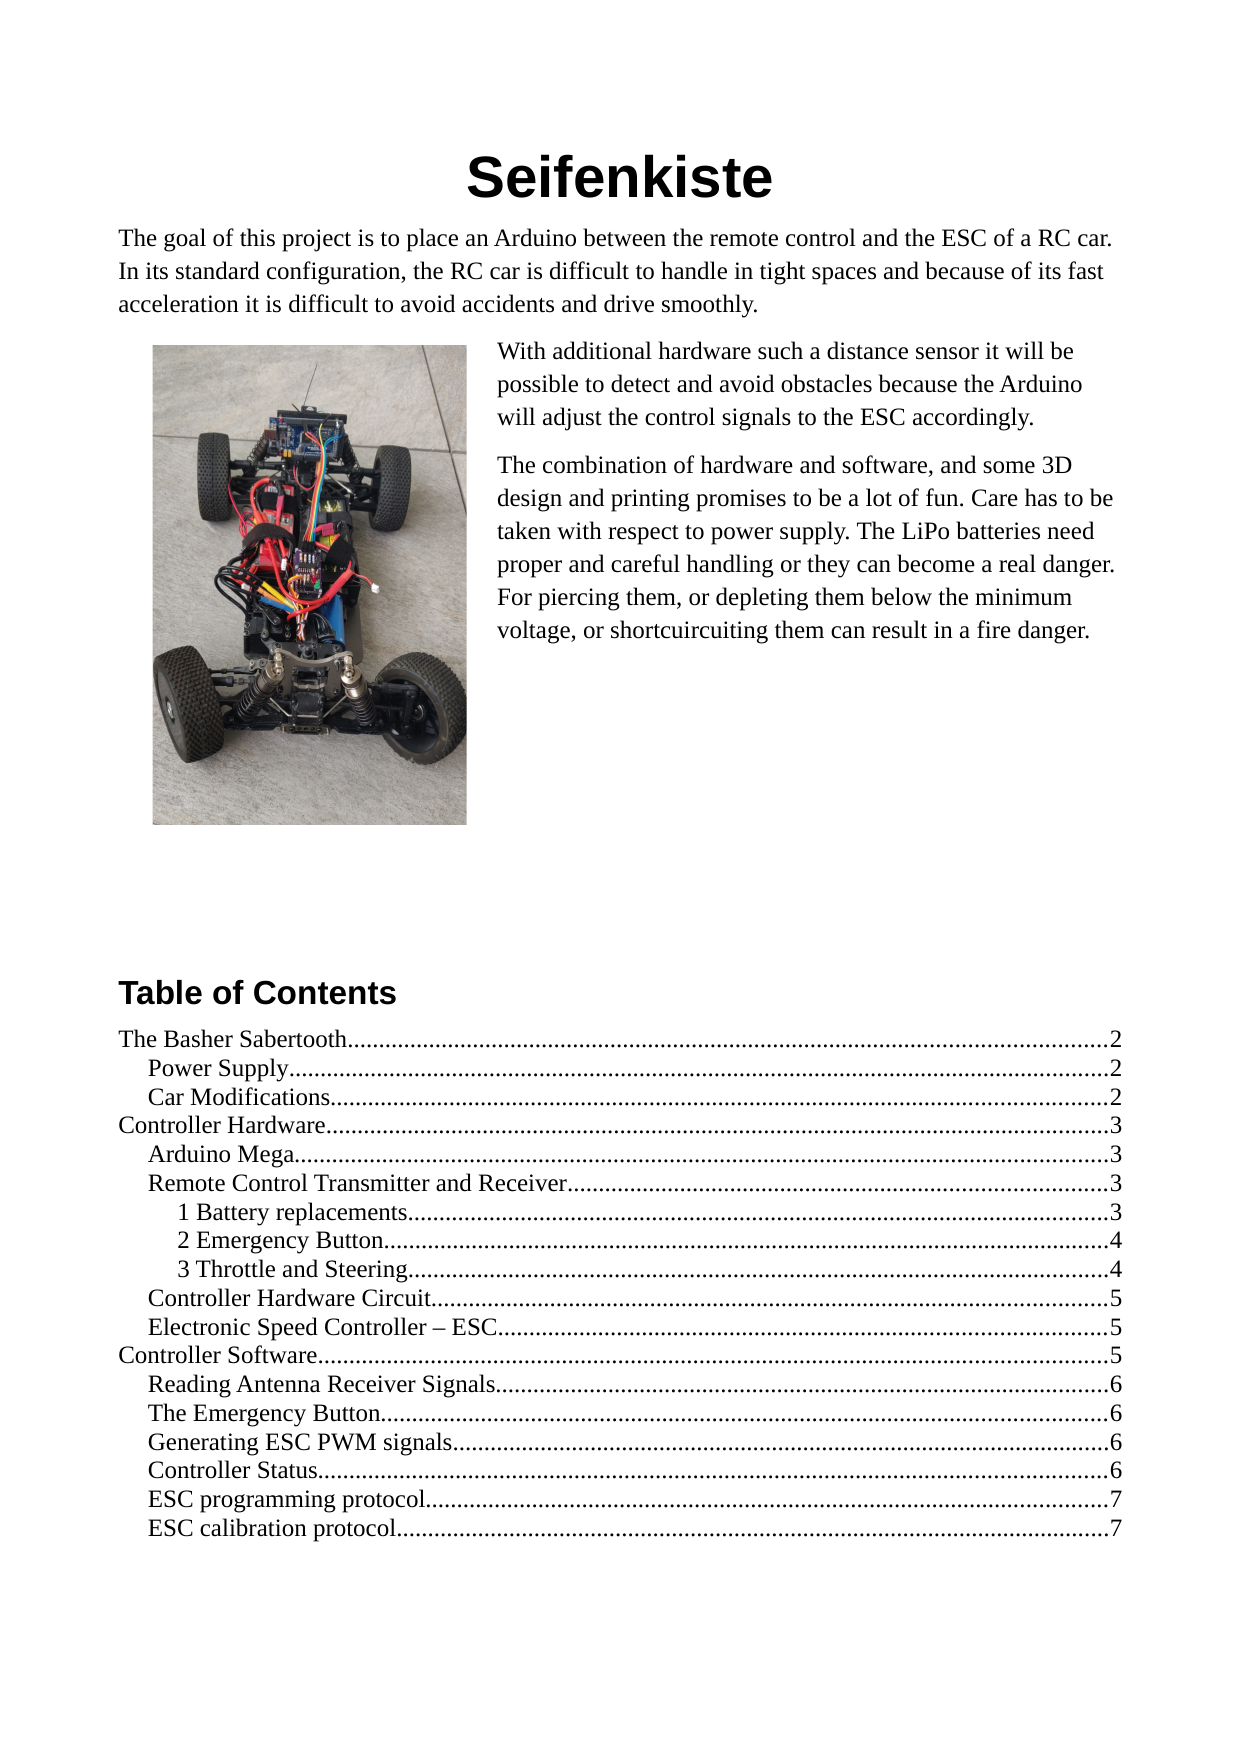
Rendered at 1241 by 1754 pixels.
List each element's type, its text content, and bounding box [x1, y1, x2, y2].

text Generating ESC PWM signals 6 [148, 1427, 1122, 1456]
subtitle Table of Contents [118, 973, 1122, 1012]
text Remote Control Transmitter and Receiver 3 [148, 1168, 1122, 1197]
text Controller Hardware Circuit 5 [148, 1283, 1122, 1312]
text Controller Hardware 3 [118, 1111, 1122, 1139]
text Electronic Speed Controller – ESC 5 [148, 1312, 1122, 1341]
text 3 Throttle and Steering 4 [177, 1254, 1122, 1283]
text Controller Status 6 [148, 1456, 1122, 1484]
picture [152, 345, 467, 825]
text The Emergency Button 6 [148, 1398, 1122, 1427]
text Arduino Mega 3 [148, 1139, 1122, 1168]
title Seifenkiste [118, 143, 1122, 210]
text 2 Emergency Button 4 [177, 1226, 1122, 1254]
text Reading Antenna Receiver Signals 6 [148, 1369, 1122, 1398]
text ESC programming protocol 7 [148, 1484, 1122, 1513]
text The goal of this project is to place an Arduino between the remote control and the ESC of a RC car. In its standard configuration, the RC car is difficult to handle in tight spaces and because of its fast acceleration it is difficult to avoid accidents and drive smoothly. [118, 223, 1122, 317]
text Car Modifications 2 [148, 1082, 1122, 1111]
text The combination of hardware and software, and some 3D design and printing promises to be a lot of fun. Care has to be taken with respect to power supply. The LiPo batteries need proper and careful handling or they can become a real danger. For piercing them, or depleting them below the minimum voltage, or shortcuircuiting them can result in a fire danger. [497, 450, 1122, 644]
text 1 Battery replacements 3 [177, 1197, 1122, 1226]
text The Basher Sabertooth 2 [118, 1024, 1122, 1053]
text With additional hardware such a distance sensor it will be possible to detect and avoid obstacles because the Arduino will adjust the control signals to the ESC accordingly. [118, 330, 1122, 839]
text ESC calibration protocol 7 [148, 1513, 1122, 1542]
text Power Supply 2 [148, 1053, 1122, 1082]
text Controller Software 5 [118, 1341, 1122, 1369]
